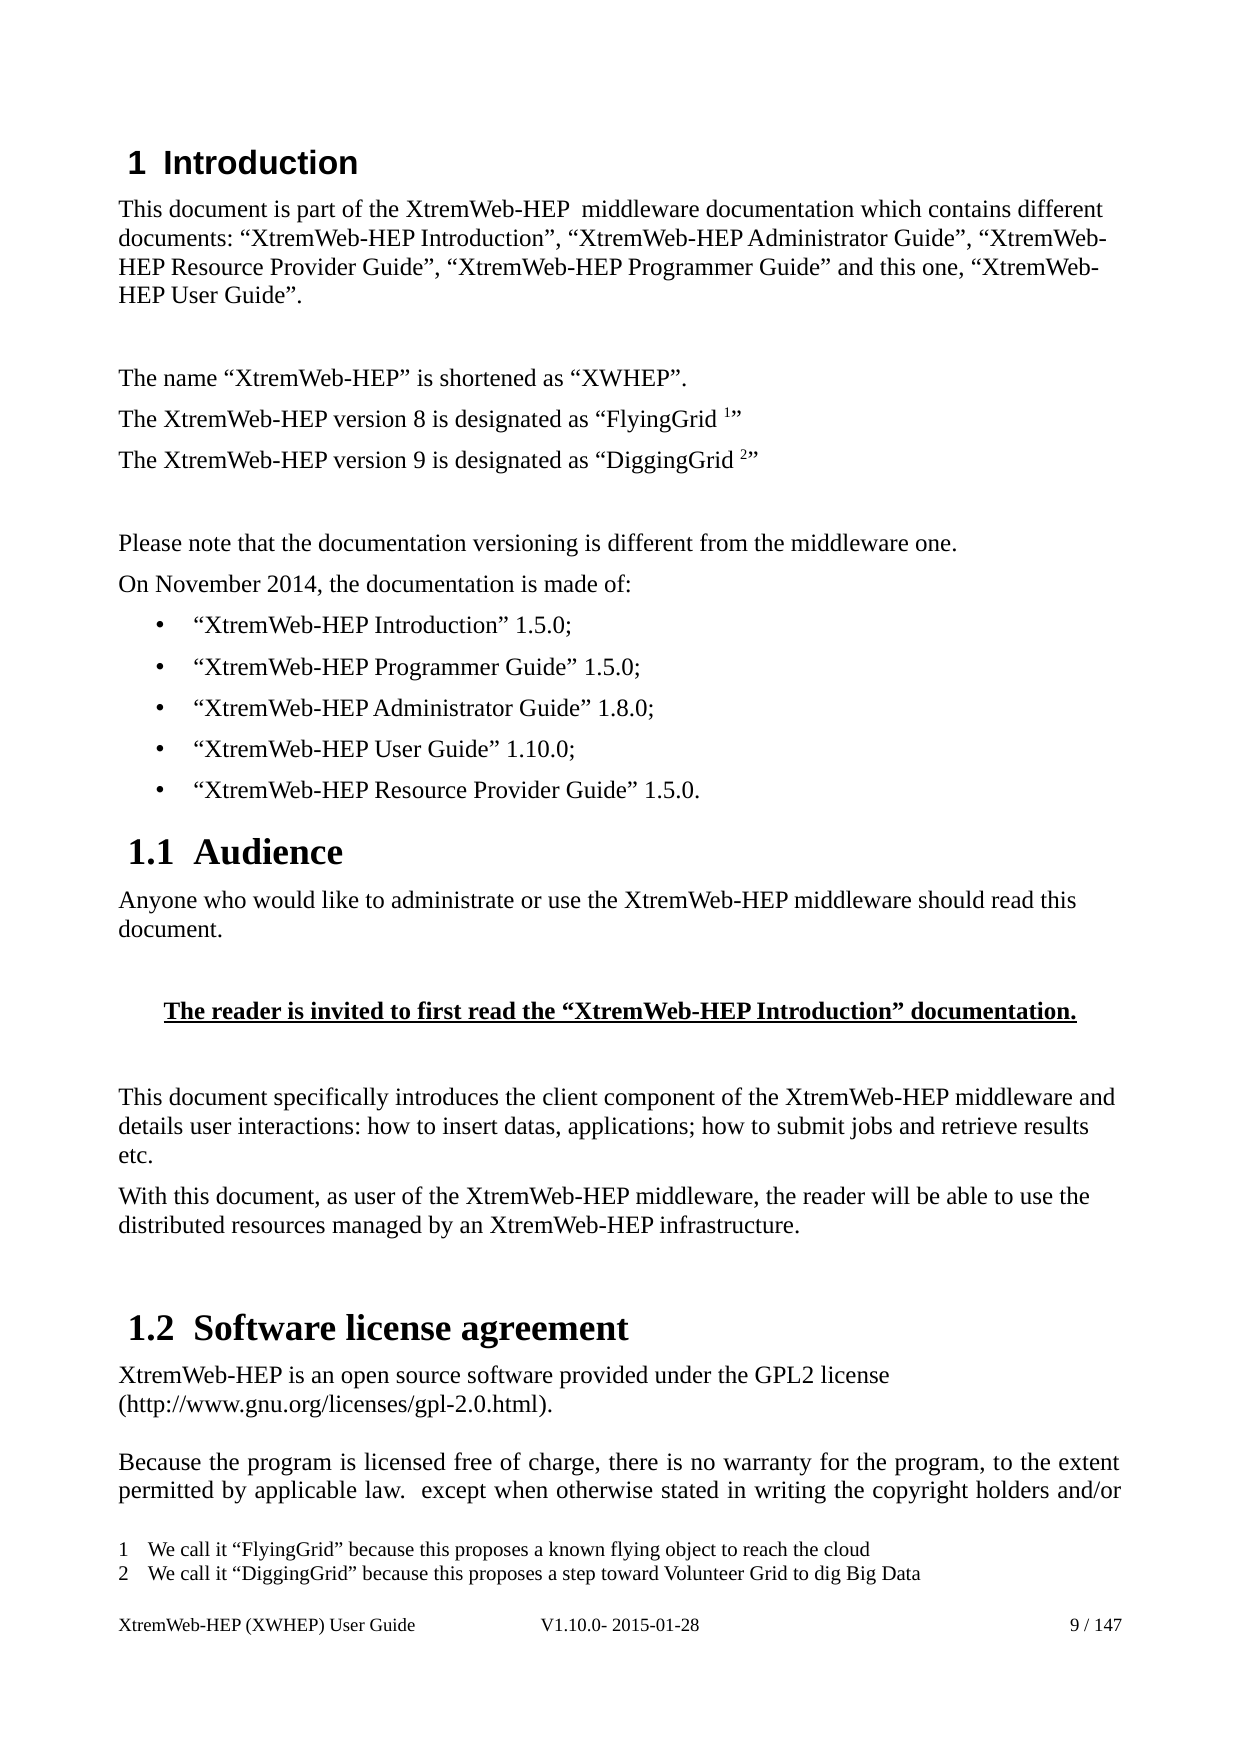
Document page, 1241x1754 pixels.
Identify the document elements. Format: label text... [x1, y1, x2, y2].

list “XtremWeb-HEP User Guide” 1.10.0; [156, 734, 1122, 763]
subtitle Software license agreement [118, 1305, 1122, 1348]
text This document is part of the XtremWeb-HEP middleware documentation which contains different documents: “XtremWeb-HEP Introduction”, “XtremWeb-HEP Administrator Guide”, “XtremWeb-HEP Resource Provider Guide”, “XtremWeb-HEP Programmer Guide” and this one, “XtremWeb-HEP User Guide”. [118, 194, 1122, 309]
subtitle Introduction [118, 143, 1122, 182]
text On November 2014, the documentation is made of: [118, 569, 1122, 598]
text The reader is invited to first read the “XtremWeb-HEP Introduction” documentation. [118, 996, 1122, 1025]
text We call it “FlyingGrid” because this proposes a known flying object to reach the cloud [118, 1537, 1122, 1561]
text The name “XtremWeb-HEP” is shortened as “XWHEP”. [118, 363, 1122, 392]
text XtremWeb-HEP is an open source software provided under the GPL2 license (http://www.gnu.org/licenses/gpl-2.0.html). [118, 1361, 1122, 1418]
text The XtremWeb-HEP version 8 is designated as “FlyingGrid ” [118, 404, 1122, 433]
text This document specifically introduces the client component of the XtremWeb-HEP middleware and details user interactions: how to insert datas, applications; how to submit jobs and retrieve results etc. [118, 1082, 1122, 1169]
text The XtremWeb-HEP version 9 is designated as “DiggingGrid ” [118, 446, 1122, 474]
text BECAUSE THE PROGRAM IS LICENSED FREE OF CHARGE, THERE IS NO WARRANTY FOR THE PROGRAM, TO THE EXTENT PERMITTED BY APPLICABLE LAW. EXCEPT WHEN OTHERWISE STATED IN WRITING THE COPYRIGHT HOLDERS AND/OR [118, 1447, 1122, 1504]
text Anyone who would like to administrate or use the XtremWeb-HEP middleware should read this document. [118, 885, 1122, 942]
list “XtremWeb-HEP Resource Provider Guide” 1.5.0. [156, 776, 1122, 804]
list “XtremWeb-HEP Administrator Guide” 1.8.0; [156, 693, 1122, 722]
subtitle Audience [118, 829, 1122, 872]
list “XtremWeb-HEP Introduction” 1.5.0; [156, 611, 1122, 639]
text Please note that the documentation versioning is different from the middleware one. [118, 528, 1122, 557]
list “XtremWeb-HEP Programmer Guide” 1.5.0; [156, 652, 1122, 681]
text With this document, as user of the XtremWeb-HEP middleware, the reader will be able to use the distributed resources managed by an XtremWeb-HEP infrastructure. [118, 1181, 1122, 1239]
text We call it “DiggingGrid” because this proposes a step toward Volunteer Grid to dig Big Data [118, 1561, 1122, 1585]
